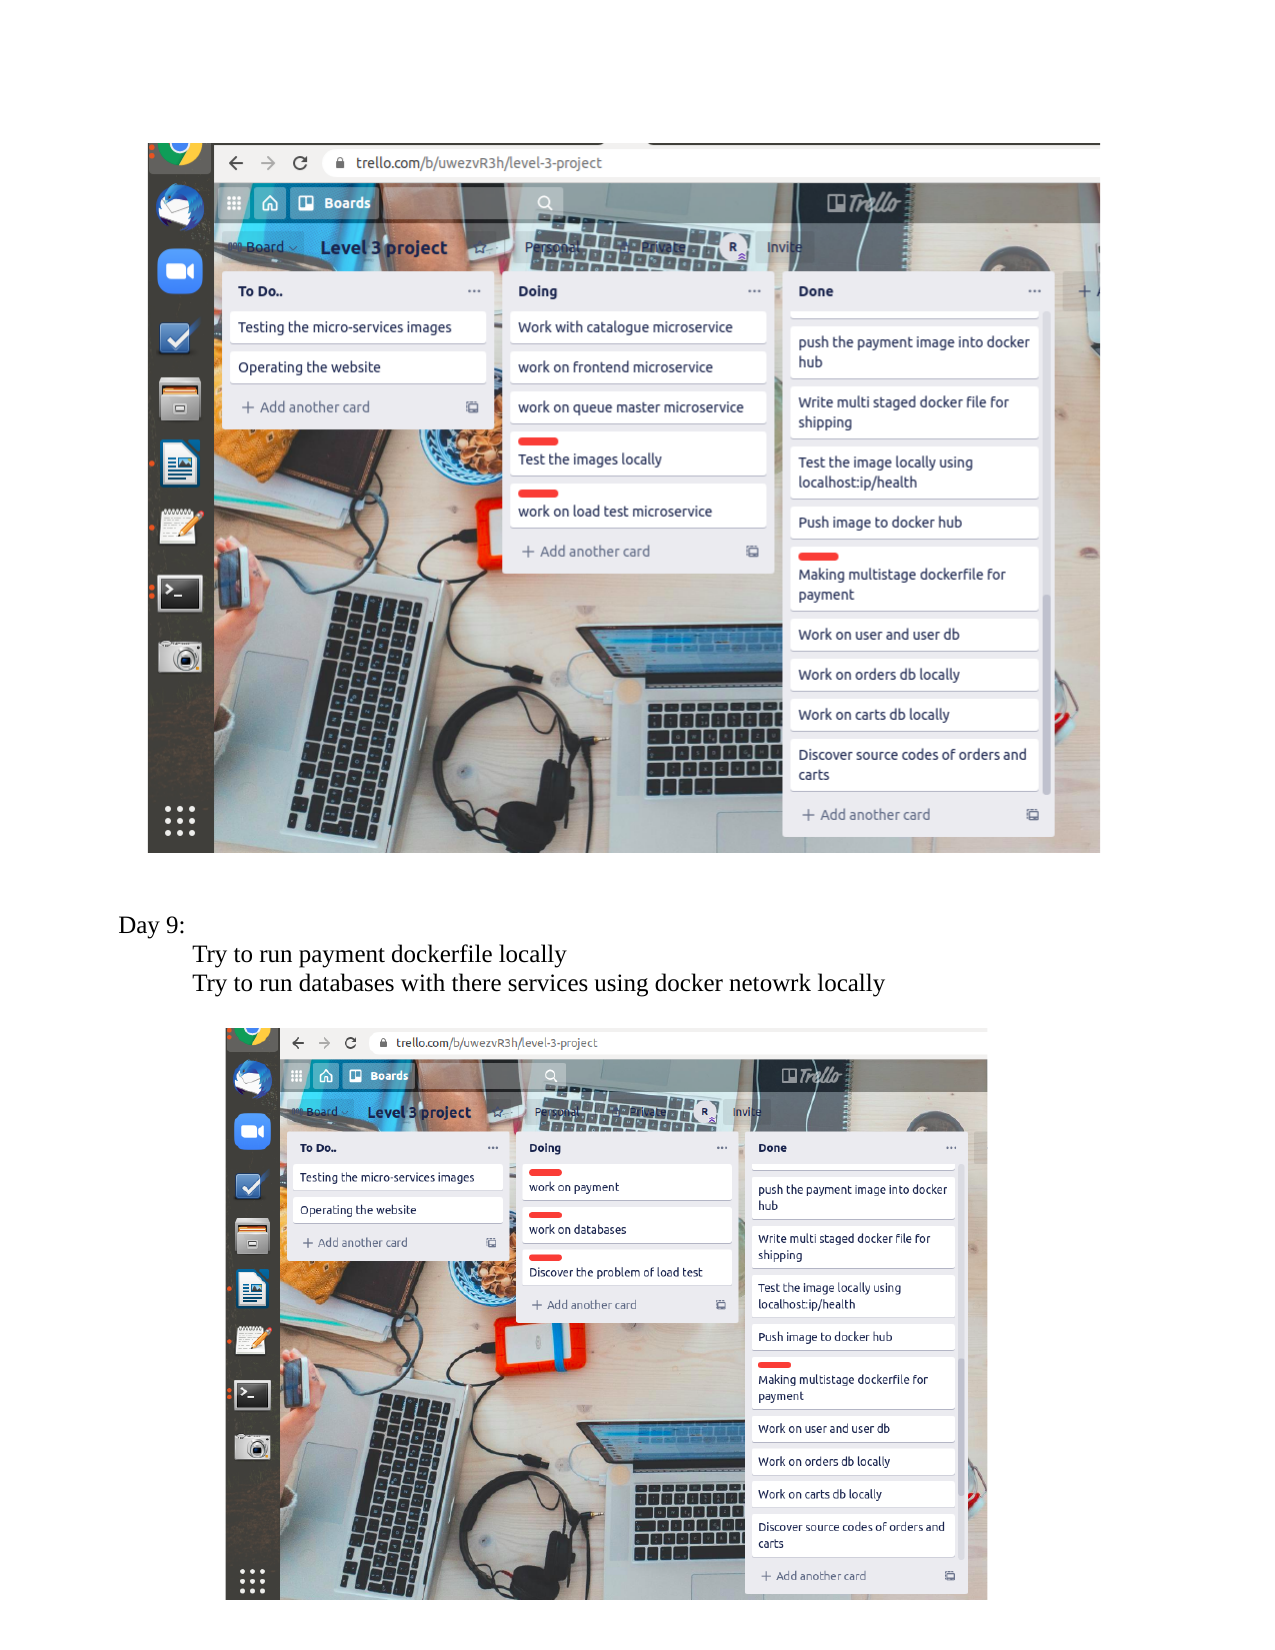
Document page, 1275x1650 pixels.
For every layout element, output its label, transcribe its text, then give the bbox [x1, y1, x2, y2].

text Day 9: [118, 910, 1157, 939]
text Try to run payment dockerfile locally [118, 939, 1157, 968]
picture [147, 143, 1100, 853]
picture [225, 1028, 988, 1600]
text Try to run databases with there services using docker netowrk locally [118, 968, 1157, 996]
